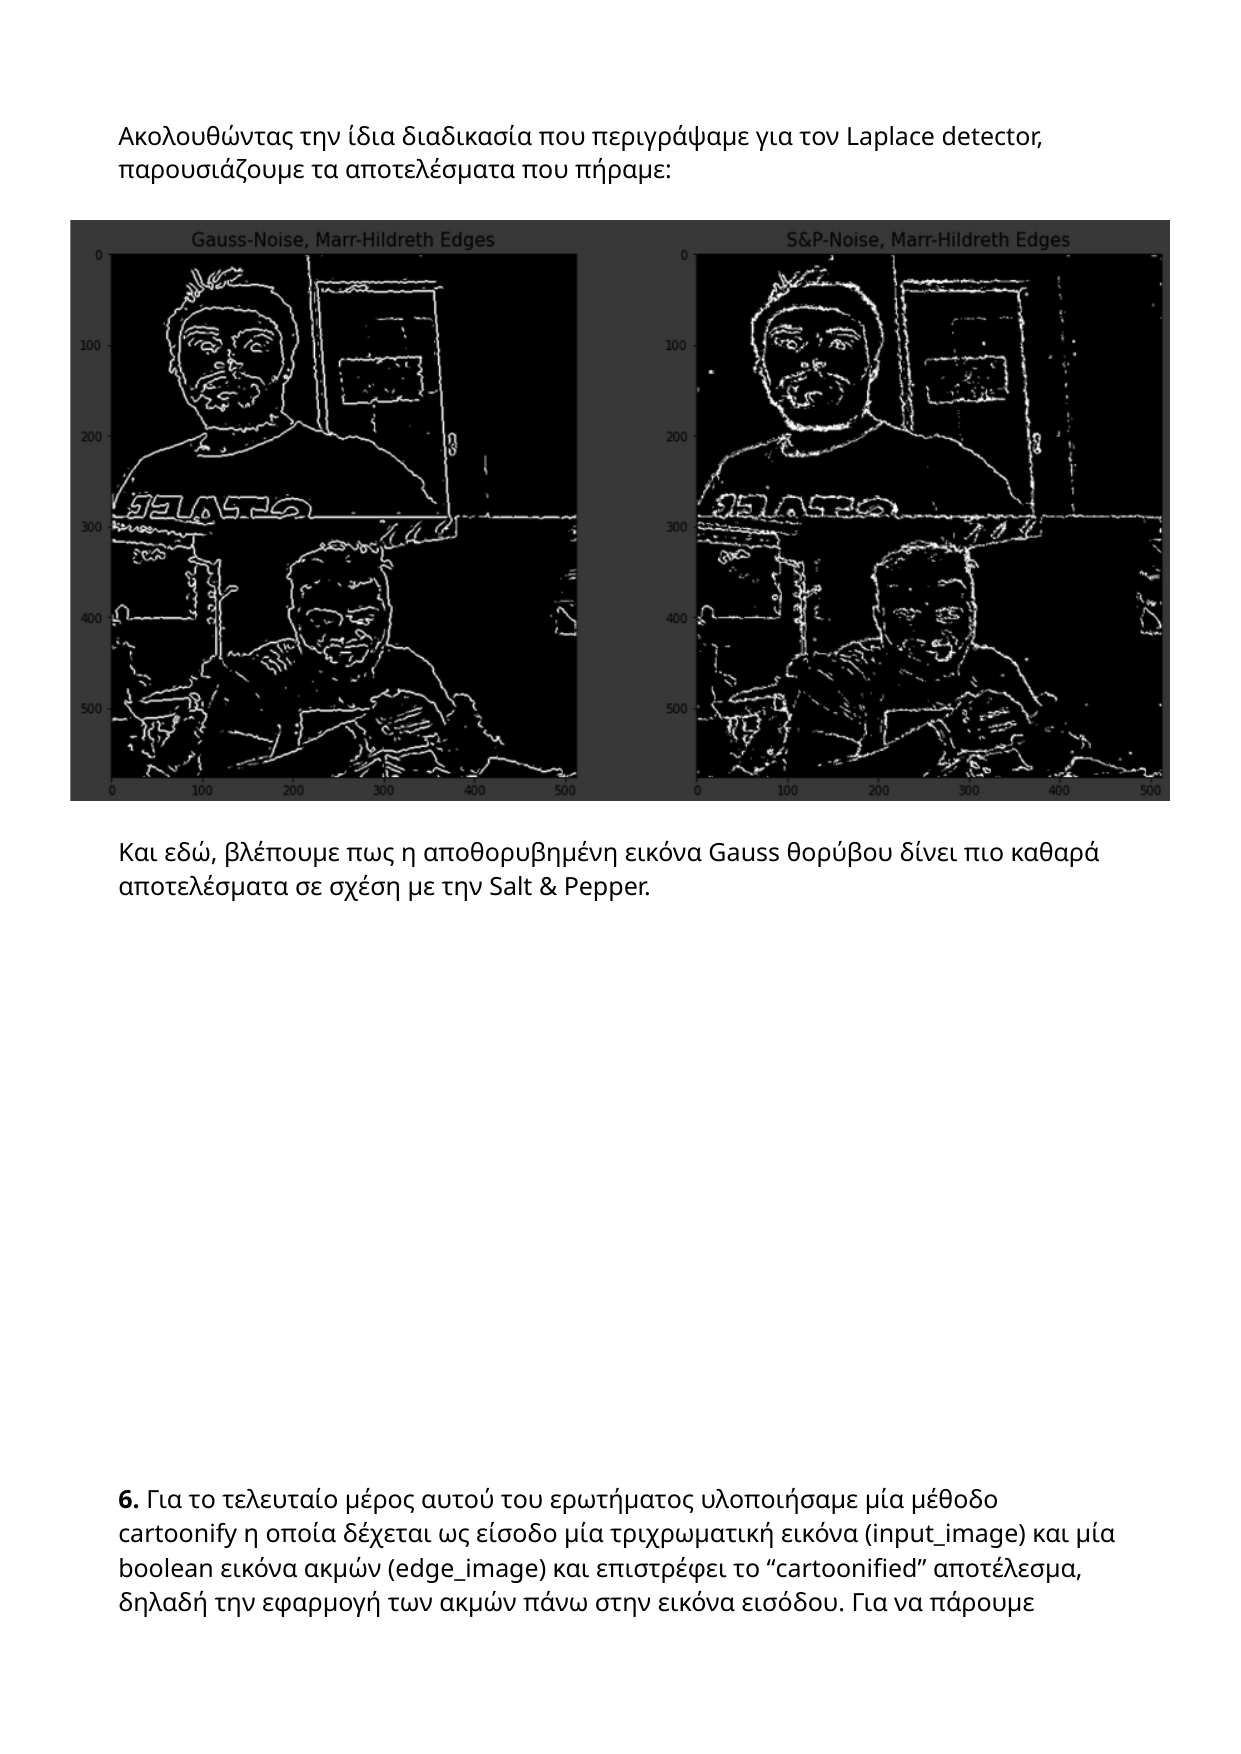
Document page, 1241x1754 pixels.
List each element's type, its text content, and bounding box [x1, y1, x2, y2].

text 6. Για το τελευταίο μέρος αυτού του ερωτήματος υλοποιήσαμε μία μέθοδο cartoonify η οποία δέχεται ως είσοδο μία τριχρωματική εικόνα (input_image) και μία boolean εικόνα ακμών (edge_image) και επιστρέφει το “cartoonified” αποτέλεσμα, δηλαδή την εφαρμογή των ακμών πάνω στην εικόνα εισόδου. Για να πάρουμε [118, 1482, 1122, 1618]
text Ακολουθώντας την ίδια διαδικασία που περιγράψαμε για τον Laplace detector, παρουσιάζουμε τα αποτελέσματα που πήραμε: [118, 118, 1122, 186]
text Και εδώ, βλέπουμε πως η αποθορυβημένη εικόνα Gauss θορύβου δίνει πιο καθαρά αποτελέσματα σε σχέση με την Salt & Pepper. [118, 835, 1122, 903]
picture [70, 220, 1170, 801]
